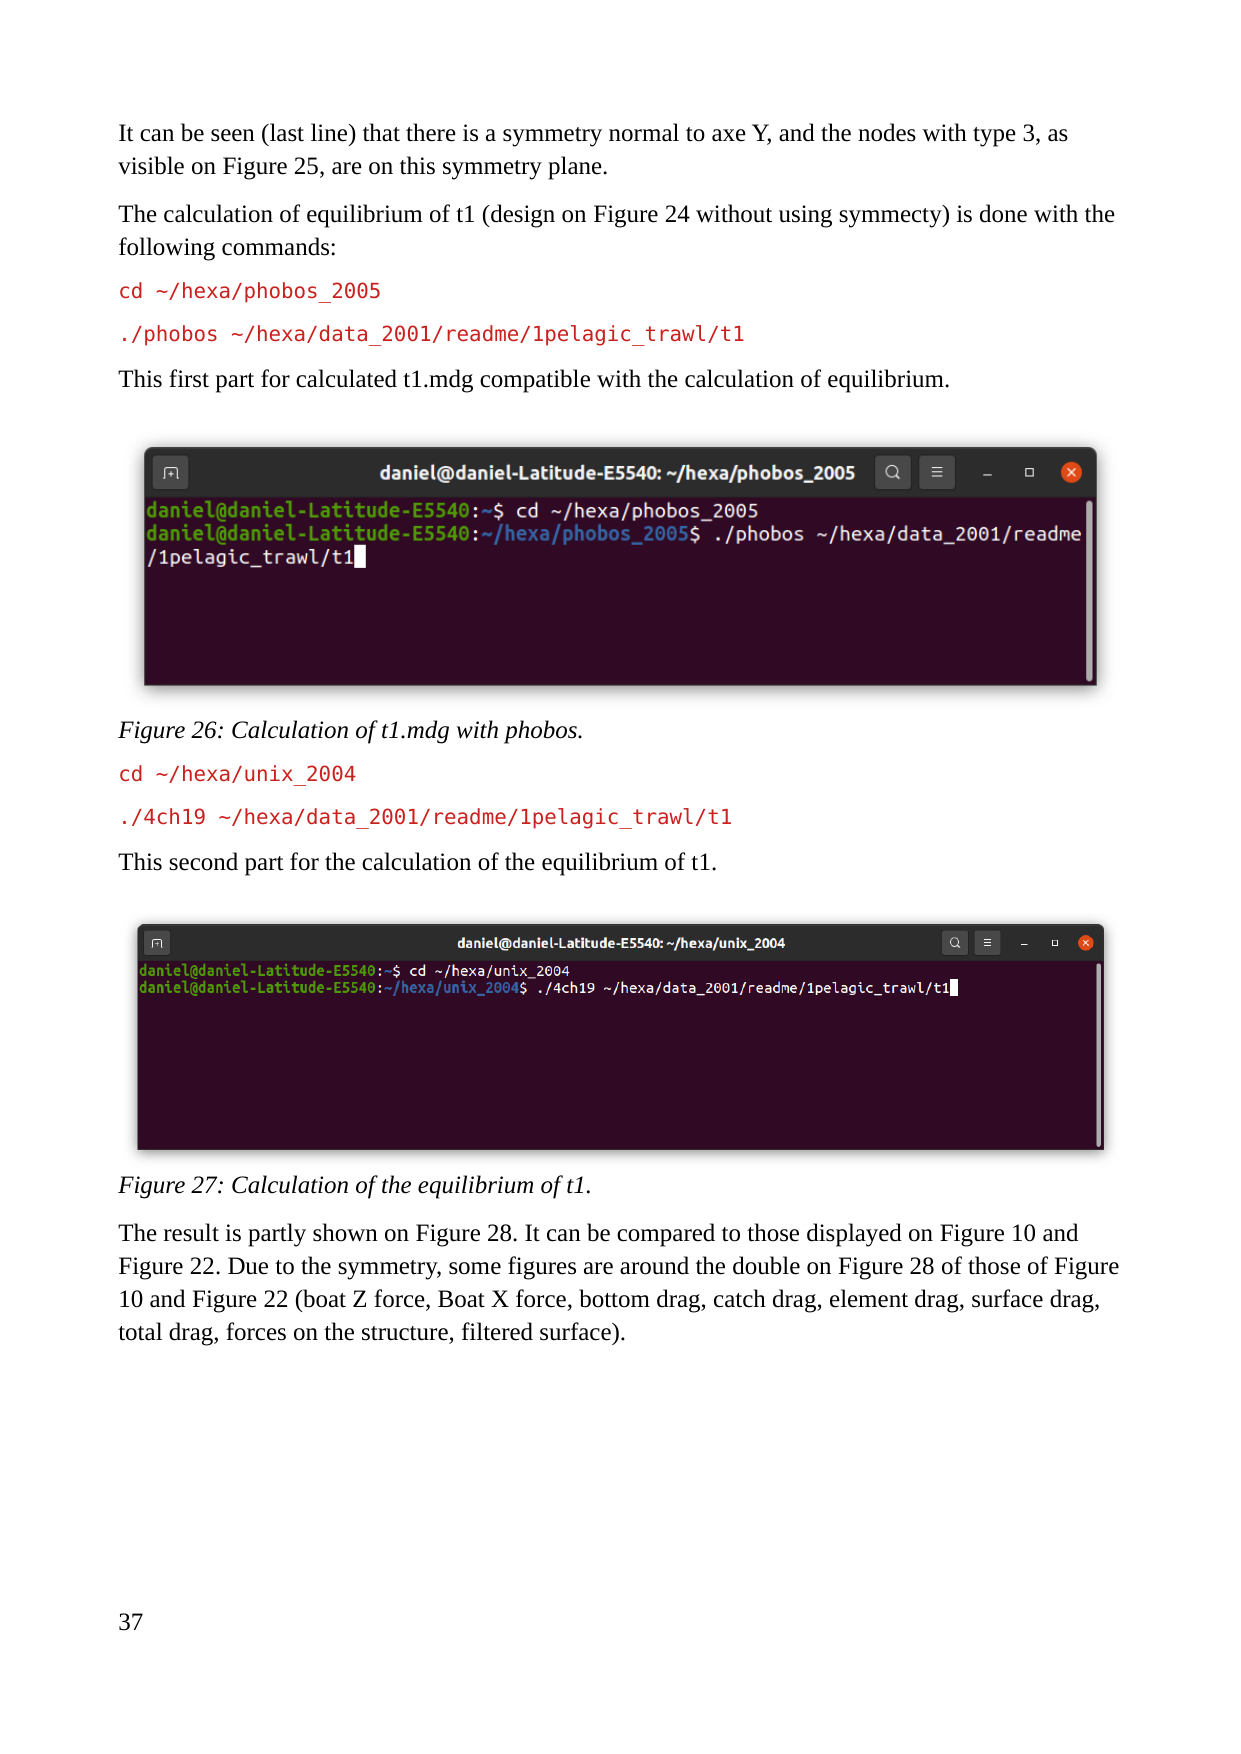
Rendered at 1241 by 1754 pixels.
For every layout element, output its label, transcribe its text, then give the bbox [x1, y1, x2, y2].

text ./phobos ~/hexa/data_2001/readme/1pelagic_trawl/t1 [118, 322, 1122, 346]
text Figure 26: Calculation of t1.mdg with phobos. [118, 715, 1122, 743]
picture [118, 907, 1123, 1171]
text cd ~/hexa/phobos_2005 [118, 279, 1122, 304]
text ./4ch19 ~/hexa/data_2001/readme/1pelagic_trawl/t1 [118, 805, 1122, 829]
text The result is partly shown on Figure 28. It can be compared to those displayed on Figure 10 and Figure 22. Due to the symmetry, some figures are around the double on Figure 28 of those of Figure 10 and Figure 22 (boat Z force, Boat X force, bottom drag, catch drag, element drag, surface drag, total drag, forces on the structure, filtered surface). [118, 1218, 1122, 1346]
picture [118, 424, 1123, 715]
text This second part for the calculation of the equilibrium of t1. [118, 847, 1122, 876]
text cd ~/hexa/unix_2004 [118, 762, 1122, 787]
text It can be seen (last line) that there is a symmetry normal to axe Y, and the nodes with type 3, as visible on Figure 25, are on this symmetry plane. [118, 118, 1122, 180]
text This first part for calculated t1.mdg compatible with the calculation of equilibrium. [118, 364, 1122, 393]
text Figure 27: Calculation of the equilibrium of t1. [118, 1171, 1122, 1199]
text The calculation of equilibrium of t1 (design on Figure 24 without using symmecty) is done with the following commands: [118, 199, 1122, 261]
